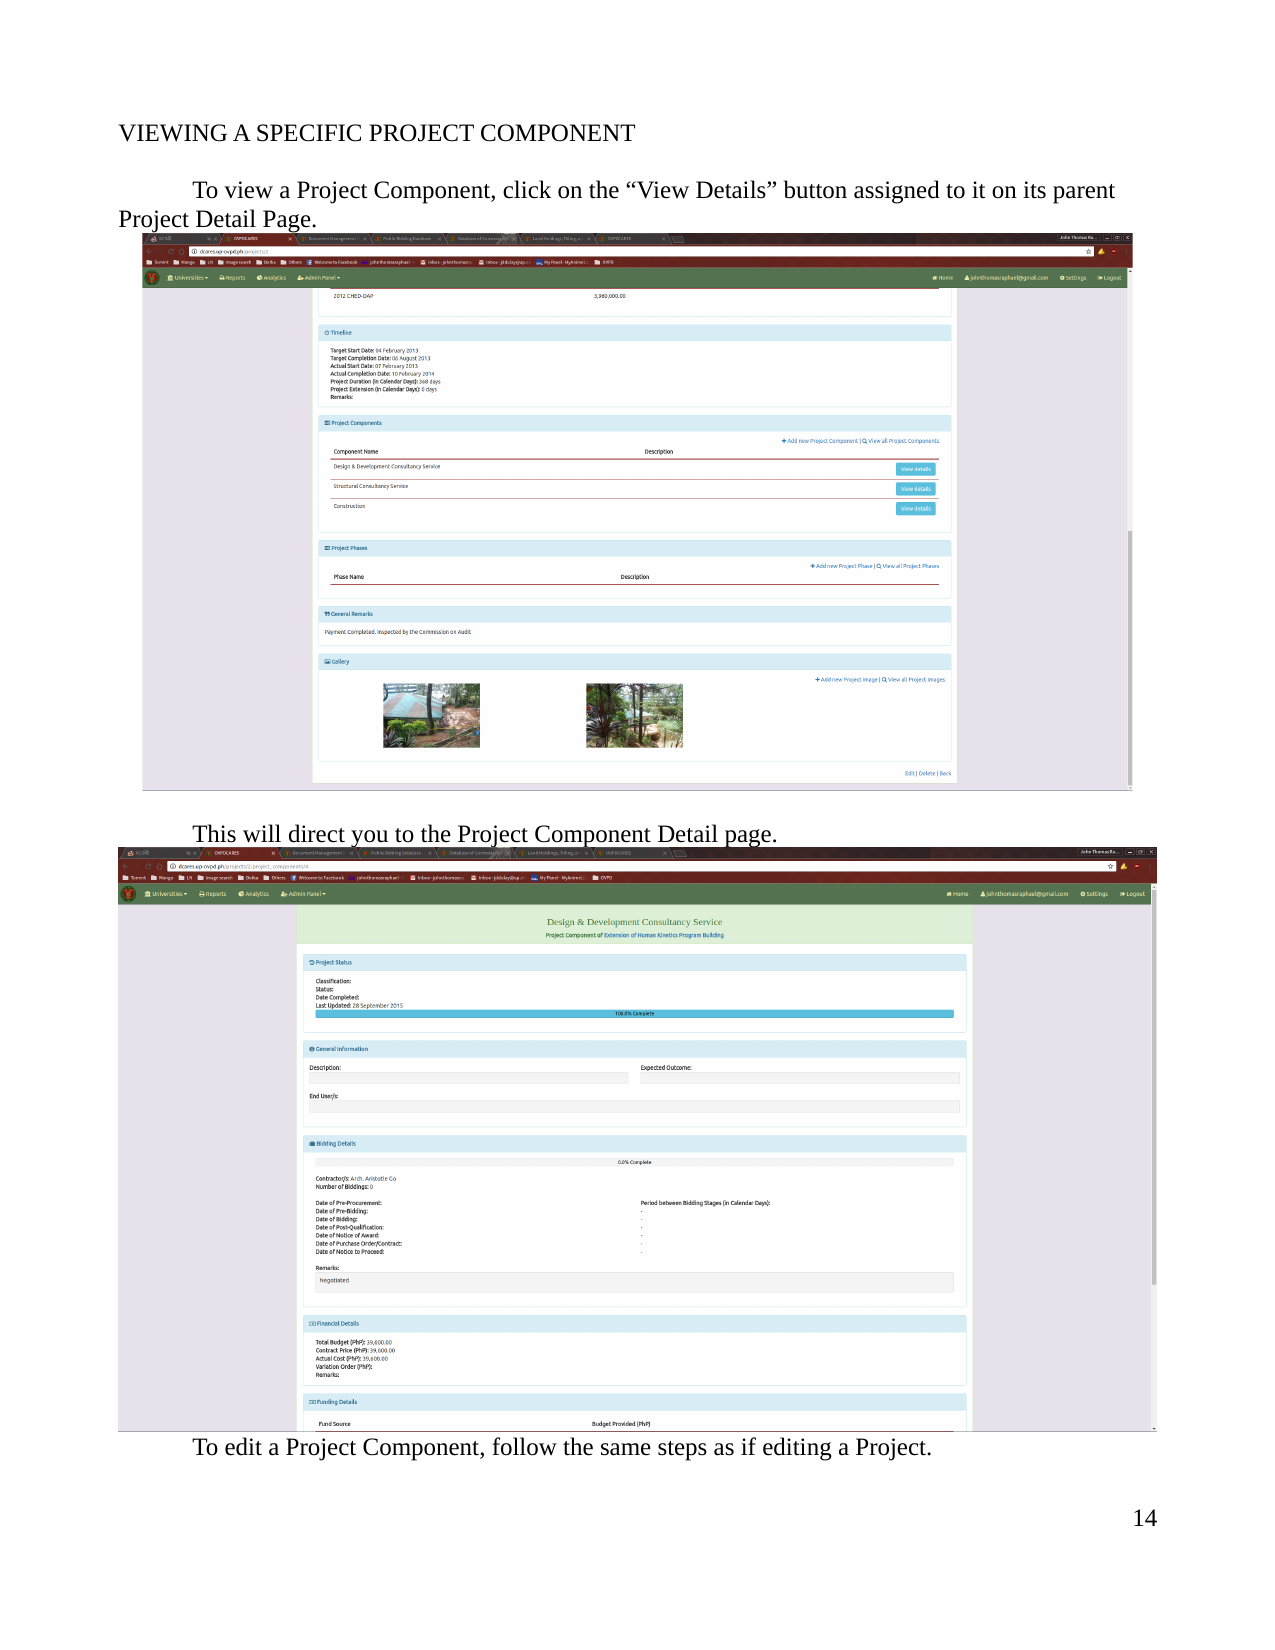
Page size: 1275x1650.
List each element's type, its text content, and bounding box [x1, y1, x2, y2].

text VIEWING A SPECIFIC PROJECT COMPONENT [118, 118, 1157, 147]
picture [118, 847, 1157, 1432]
text To edit a Project Component, follow the same steps as if editing a Project. [118, 1432, 1157, 1461]
picture [142, 233, 1133, 791]
text This will direct you to the Project Component Detail page. [118, 819, 1157, 847]
text To view a Project Component, click on the “View Details” button assigned to it on its parent Project Detail Page. [118, 176, 1157, 233]
